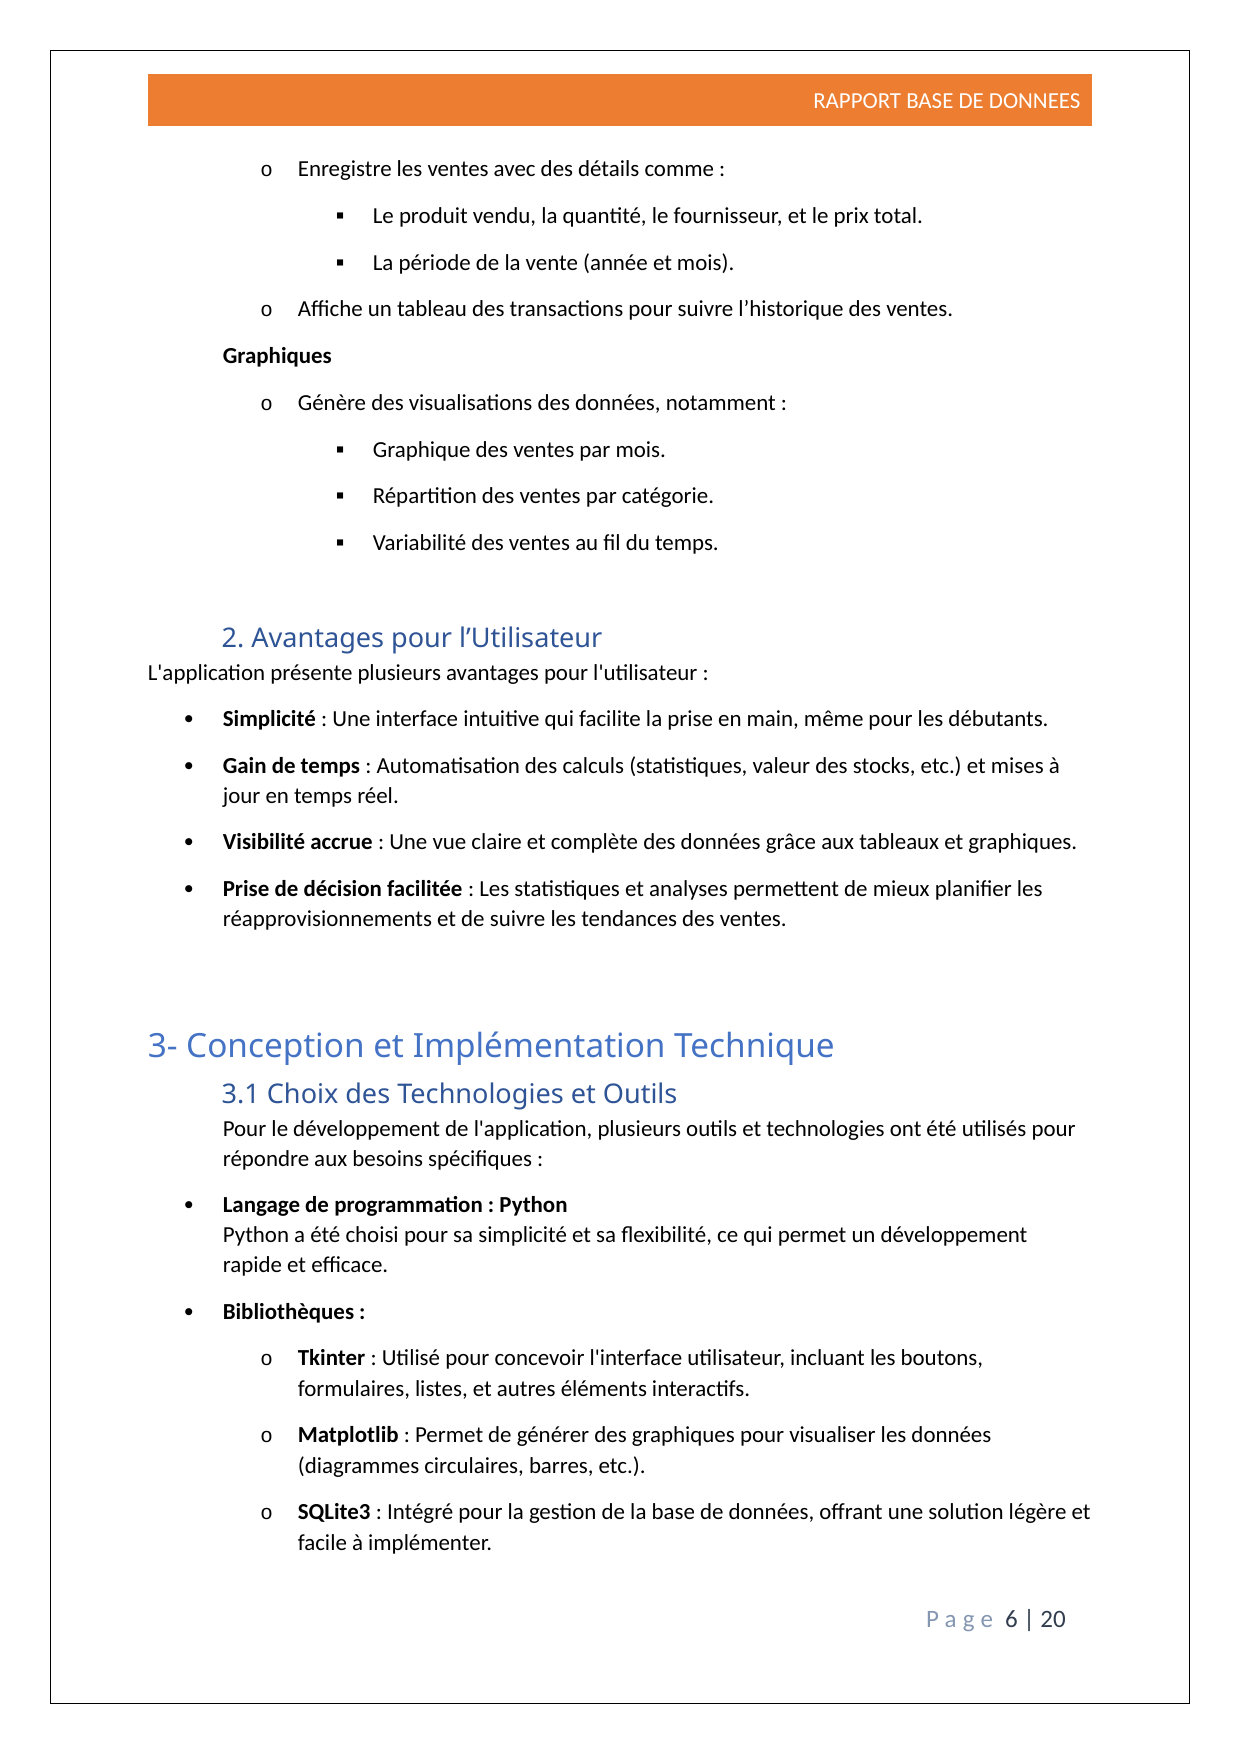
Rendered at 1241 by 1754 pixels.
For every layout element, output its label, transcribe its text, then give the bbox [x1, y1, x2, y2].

subtitle 3- Conception et Implémentation Technique [148, 1022, 1092, 1067]
list Matplotlib : Permet de générer des graphiques pour visualiser les données (diagrammes circulaires, barres, etc.). [260, 1420, 1092, 1479]
list Simplicité : Une interface intuitive qui facilite la prise en main, même pour les débutants. [185, 704, 1092, 732]
list Visibilité accrue : Une vue claire et complète des données grâce aux tableaux et graphiques. [185, 827, 1092, 855]
list La période de la vente (année et mois). [335, 248, 1092, 276]
list Répartition des ventes par catégorie. [335, 482, 1092, 510]
text Graphiques [223, 341, 1092, 369]
text Pour le développement de l'application, plusieurs outils et technologies ont été utilisés pour répondre aux besoins spécifiques : [223, 1114, 1092, 1172]
list Bibliothèques : [185, 1297, 1092, 1325]
list Prise de décision facilitée : Les statistiques et analyses permettent de mieux planifier les réapprovisionnements et de suivre les tendances des ventes. [185, 874, 1092, 932]
list Graphique des ventes par mois. [335, 435, 1092, 463]
text L'application présente plusieurs avantages pour l'utilisateur : [148, 658, 1092, 686]
subtitle 3.1 Choix des Technologies et Outils [148, 1074, 1092, 1111]
subtitle 2. Avantages pour l’Utilisateur [221, 579, 1092, 655]
list Enregistre les ventes avec des détails comme : [260, 154, 1092, 182]
list Affiche un tableau des transactions pour suivre l’historique des ventes. [260, 294, 1092, 323]
list Génère des visualisations des données, notamment : [260, 388, 1092, 416]
list Gain de temps : Automatisation des calculs (statistiques, valeur des stocks, etc.) et mises à jour en temps réel. [185, 751, 1092, 809]
list SQLite3 : Intégré pour la gestion de la base de données, offrant une solution légère et facile à implémenter. [260, 1497, 1092, 1556]
list Variabilité des ventes au fil du temps. [335, 528, 1092, 556]
list Tkinter : Utilisé pour concevoir l'interface utilisateur, incluant les boutons, formulaires, listes, et autres éléments interactifs. [260, 1343, 1092, 1402]
list Langage de programmation : Python Python a été choisi pour sa simplicité et sa flexibilité, ce qui permet un développement rapide et efficace. [185, 1190, 1092, 1278]
list Le produit vendu, la quantité, le fournisseur, et le prix total. [335, 201, 1092, 229]
